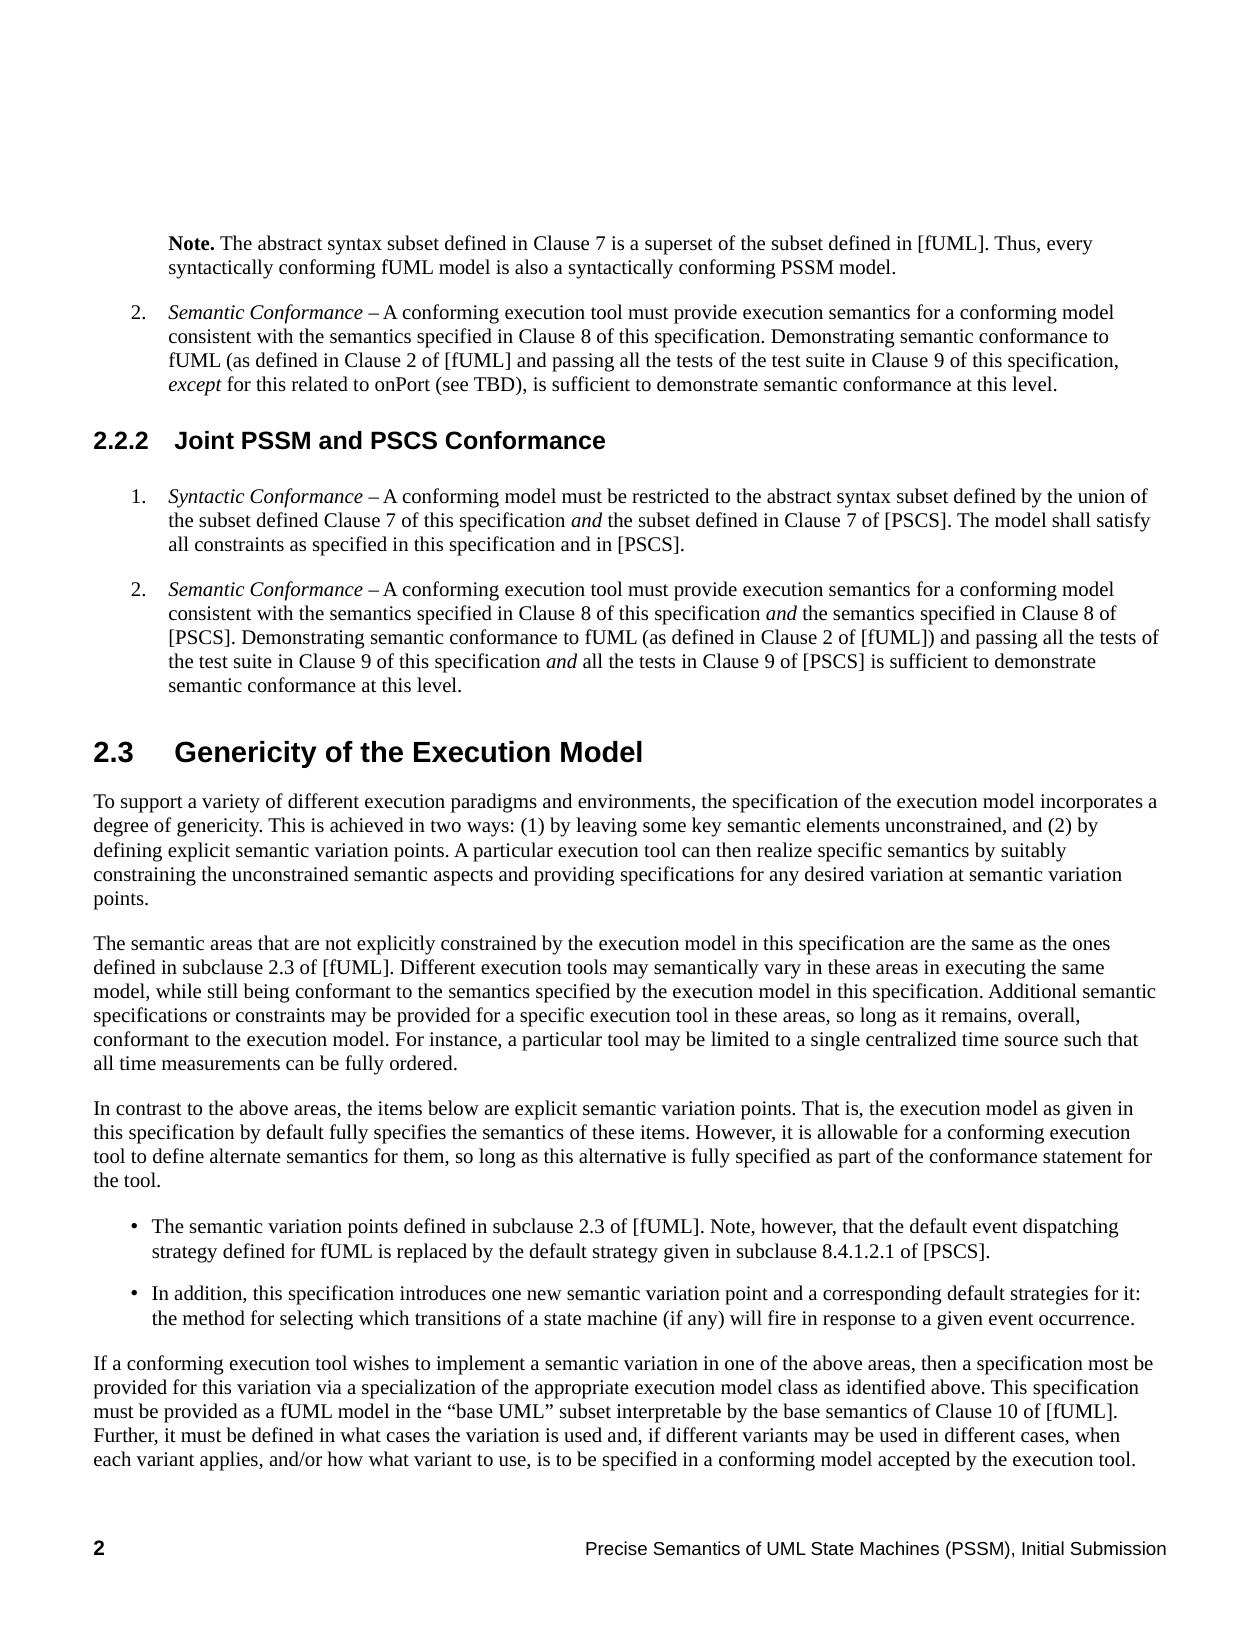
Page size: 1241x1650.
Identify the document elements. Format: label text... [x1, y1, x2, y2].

text If a conforming execution tool wishes to implement a semantic variation in one of the above areas, then a specification most be provided for this variation via a specialization of the appropriate execution model class as identified above. This specification must be provided as a fUML model in the “base UML” subset interpretable by the base semantics of Clause 10 of [fUML]. Further, it must be defined in what cases the variation is used and, if different variants may be used in different cases, when each variant applies, and/or how what variant to use, is to be specified in a conforming model accepted by the execution tool. [93, 1351, 1164, 1471]
list Syntactic Conformance – A conforming model must be restricted to the abstract syntax subset defined by the union of the subset defined Clause 7 of this specification and the subset defined in Clause 7 of [PSCS]. The model shall satisfy all constraints as specified in this specification and in [PSCS]. [131, 484, 1164, 556]
subtitle Joint PSSM and PSCS Conformance [93, 426, 1164, 455]
list The semantic variation points defined in subclause 2.3 of [fUML]. Note, however, that the default event dispatching strategy defined for fUML is replaced by the default strategy given in subclause 8.4.1.2.1 of [PSCS]. [131, 1213, 1164, 1263]
text To support a variety of different execution paradigms and environments, the specification of the execution model incorporates a degree of genericity. This is achieved in two ways: (1) by leaving some key semantic elements unconstrained, and (2) by defining explicit semantic variation points. A particular execution tool can then realize specific semantics by suitably constraining the unconstrained semantic aspects and providing specifications for any desired variation at semantic variation points. [93, 789, 1164, 910]
list Semantic Conformance – A conforming execution tool must provide execution semantics for a conforming model consistent with the semantics specified in Clause 8 of this specification and the semantics specified in Clause 8 of [PSCS]. Demonstrating semantic conformance to fUML (as defined in Clause 2 of [fUML]) and passing all the tests of the test suite in Clause 9 of this specification and all the tests in Clause 9 of [PSCS] is sufficient to demonstrate semantic conformance at this level. [131, 577, 1164, 697]
subtitle Genericity of the Execution Model [93, 733, 1164, 768]
list Note. The abstract syntax subset defined in Clause 7 is a superset of the subset defined in [fUML]. Thus, every syntactically conforming fUML model is also a syntactically conforming PSSM model. [131, 231, 1164, 279]
list Semantic Conformance – A conforming execution tool must provide execution semantics for a conforming model consistent with the semantics specified in Clause 8 of this specification. Demonstrating semantic conformance to fUML (as defined in Clause 2 of [fUML] and passing all the tests of the test suite in Clause 9 of this specification, except for this related to onPort (see TBD), is sufficient to demonstrate semantic conformance at this level. [131, 300, 1164, 396]
list In addition, this specification introduces one new semantic variation point and a corresponding default strategies for it: the method for selecting which transitions of a state machine (if any) will fire in response to a given event occurrence. [131, 1280, 1164, 1330]
text In contrast to the above areas, the items below are explicit semantic variation points. That is, the execution model as given in this specification by default fully specifies the semantics of these items. However, it is allowable for a conforming execution tool to define alternate semantics for them, so long as this alternative is fully specified as part of the conformance statement for the tool. [93, 1096, 1164, 1192]
text The semantic areas that are not explicitly constrained by the execution model in this specification are the same as the ones defined in subclause 2.3 of [fUML]. Different execution tools may semantically vary in these areas in executing the same model, while still being conformant to the semantics specified by the execution model in this specification. Additional semantic specifications or constraints may be provided for a specific execution tool in these areas, so long as it remains, overall, conformant to the execution model. For instance, a particular tool may be limited to a single centralized time source such that all time measurements can be fully ordered. [93, 931, 1164, 1075]
